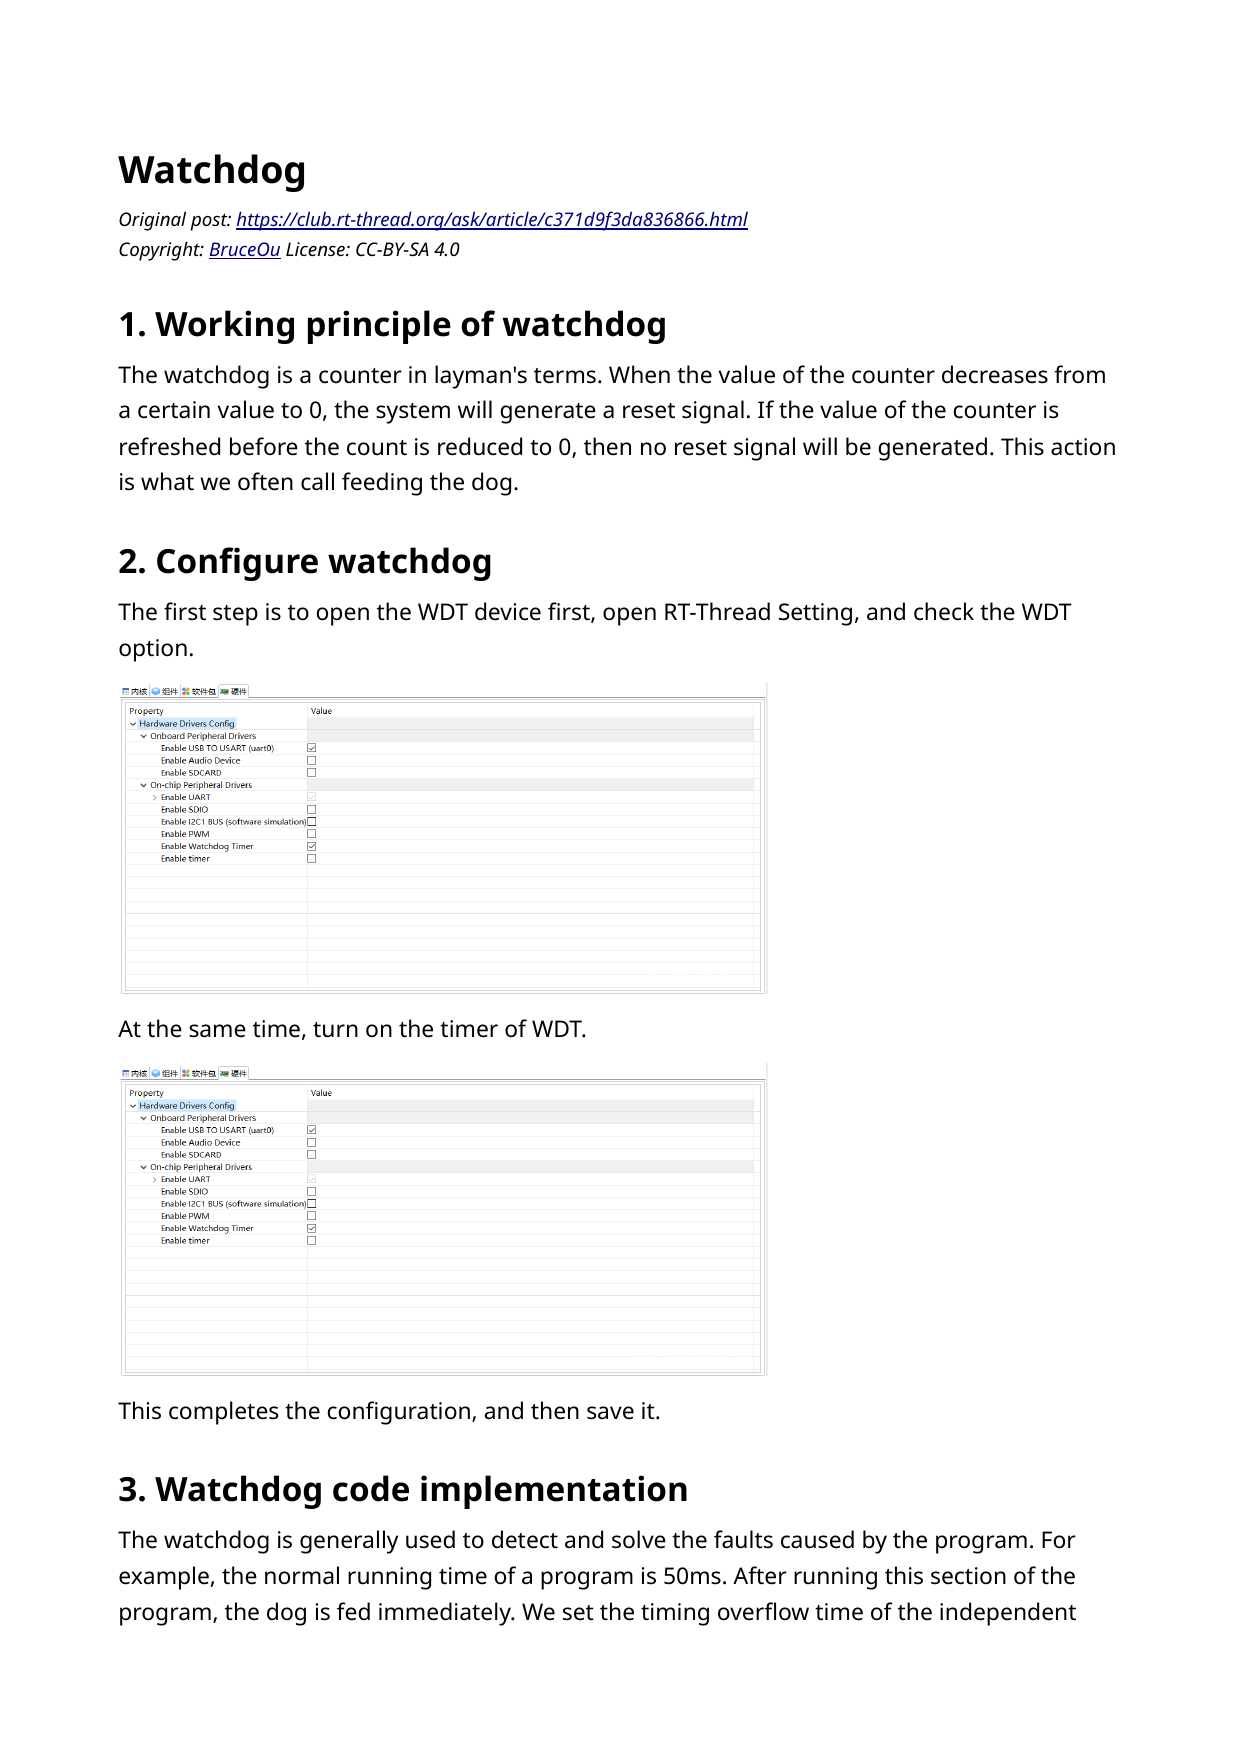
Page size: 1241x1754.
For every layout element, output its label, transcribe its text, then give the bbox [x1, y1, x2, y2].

picture [118, 682, 768, 994]
subtitle 2. Configure watchdog [118, 538, 1122, 583]
text Original post: https://club.rt-thread.org/ask/article/c371d9f3da836866.html [118, 207, 1122, 232]
subtitle Watchdog [118, 143, 1122, 194]
subtitle 1. Working principle of watchdog [118, 301, 1122, 346]
subtitle 3. Watchdog code implementation [118, 1466, 1122, 1511]
picture [118, 1063, 768, 1376]
text At the same time, turn on the timer of WDT. [118, 1013, 1122, 1044]
text Copyright: BruceOu License: CC-BY-SA 4.0 [118, 236, 1122, 261]
text The first step is to open the WDT device first, open RT-Thread Setting, and check the WDT option. [118, 596, 1122, 663]
text This completes the configuration, and then save it. [118, 1395, 1122, 1426]
text The watchdog is generally used to detect and solve the faults caused by the program. For example, the normal running time of a program is 50ms. After running this section of the program, the dog is fed immediately. We set the timing overflow time of the independent [118, 1524, 1122, 1627]
text The watchdog is a counter in layman's terms. When the value of the counter decreases from a certain value to 0, the system will generate a reset signal. If the value of the counter is refreshed before the count is reduced to 0, then no reset signal will be generated. This action is what we often call feeding the dog. [118, 358, 1122, 498]
